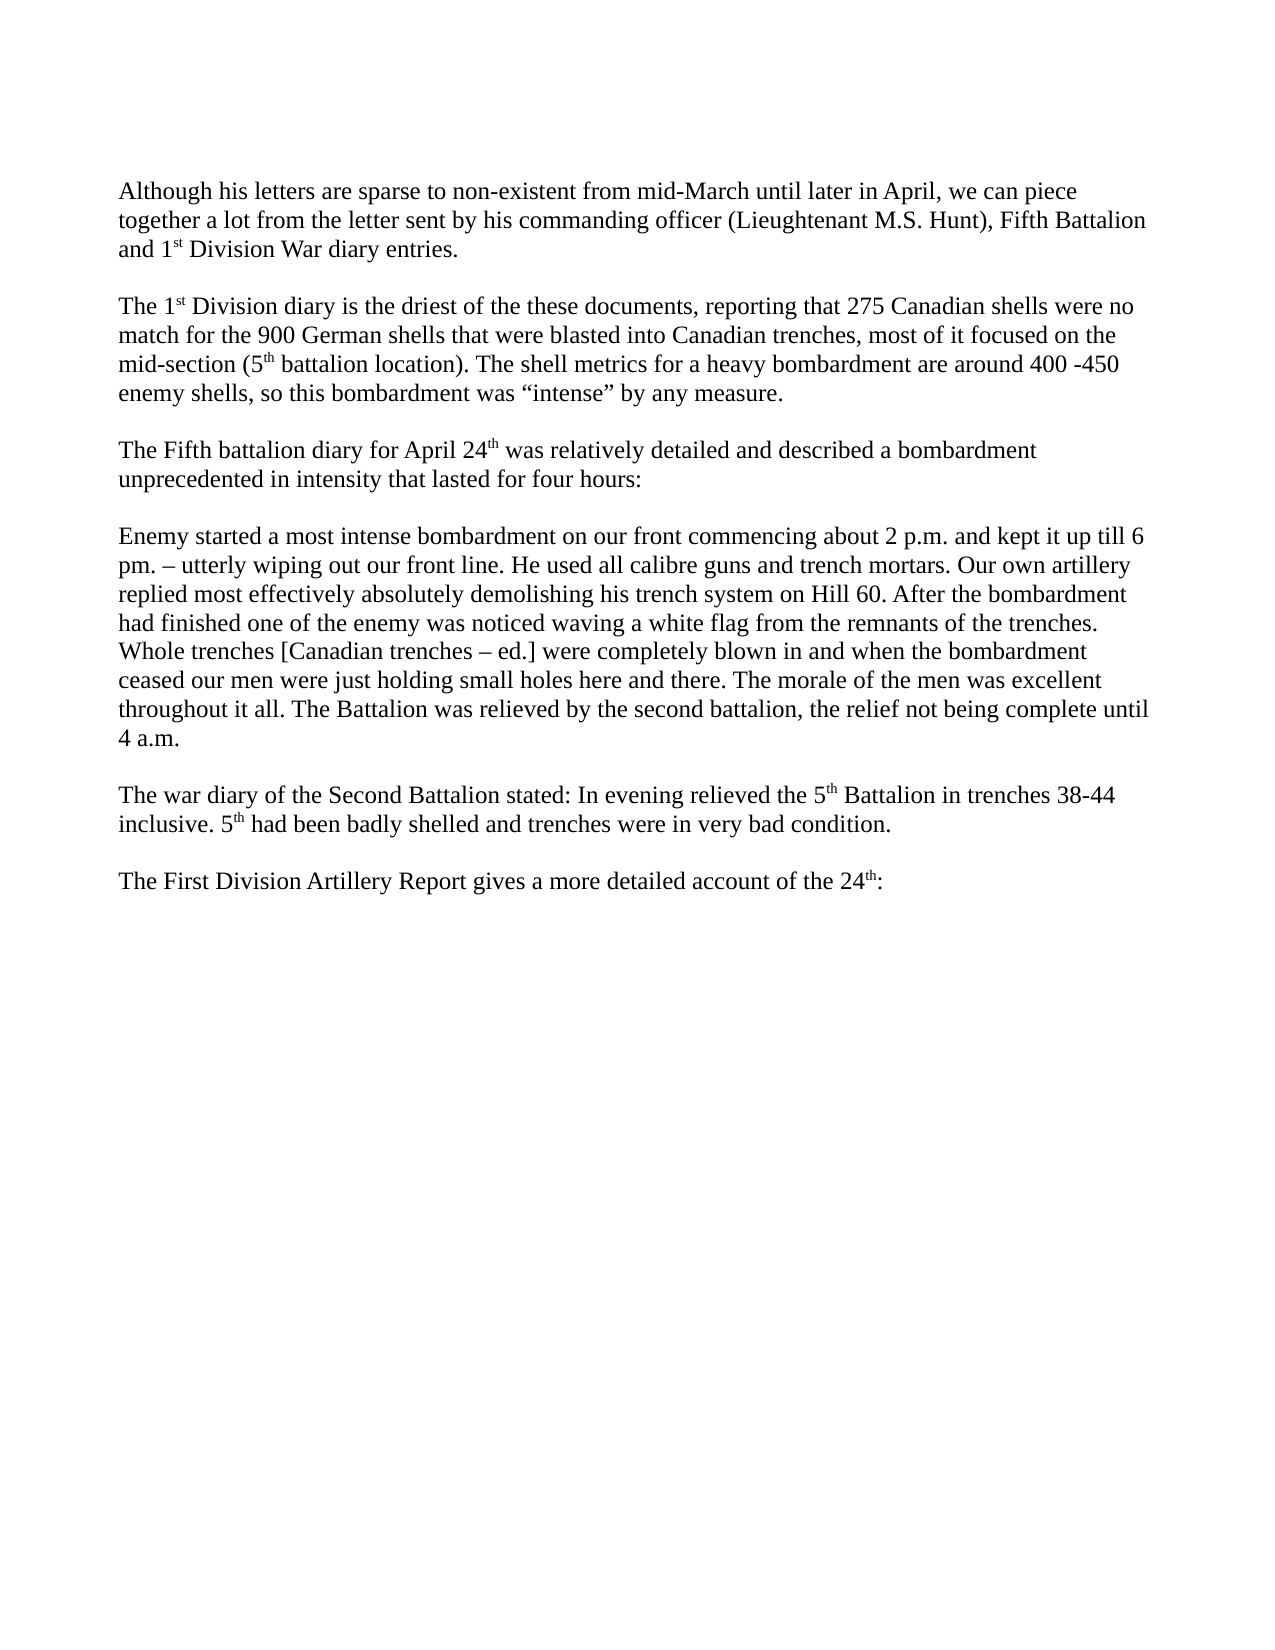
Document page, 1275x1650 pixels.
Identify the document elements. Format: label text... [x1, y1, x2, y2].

text The 1st Division diary is the driest of the these documents, reporting that 275 Canadian shells were no match for the 900 German shells that were blasted into Canadian trenches, most of it focused on the mid-section (5th battalion location). The shell metrics for a heavy bombardment are around 400 -450 enemy shells, so this bombardment was “intense” by any measure. [118, 291, 1157, 406]
text The First Division Artillery Report gives a more detailed account of the 24th: [118, 866, 1157, 895]
text The Fifth battalion diary for April 24th was relatively detailed and described a bombardment unprecedented in intensity that lasted for four hours: [118, 435, 1157, 493]
text Enemy started a most intense bombardment on our front commencing about 2 p.m. and kept it up till 6 pm. – utterly wiping out our front line. He used all calibre guns and trench mortars. Our own artillery replied most effectively absolutely demolishing his trench system on Hill 60. After the bombardment had finished one of the enemy was noticed waving a white flag from the remnants of the trenches. Whole trenches [Canadian trenches – ed.] were completely blown in and when the bombardment ceased our men were just holding small holes here and there. The morale of the men was excellent throughout it all. The Battalion was relieved by the second battalion, the relief not being complete until 4 a.m. [118, 521, 1157, 751]
text The war diary of the Second Battalion stated: In evening relieved the 5th Battalion in trenches 38-44 inclusive. 5th had been badly shelled and trenches were in very bad condition. [118, 780, 1157, 838]
text Although his letters are sparse to non-existent from mid-March until later in April, we can piece together a lot from the letter sent by his commanding officer (Lieughtenant M.S. Hunt), Fifth Battalion and 1st Division War diary entries. [118, 176, 1157, 263]
